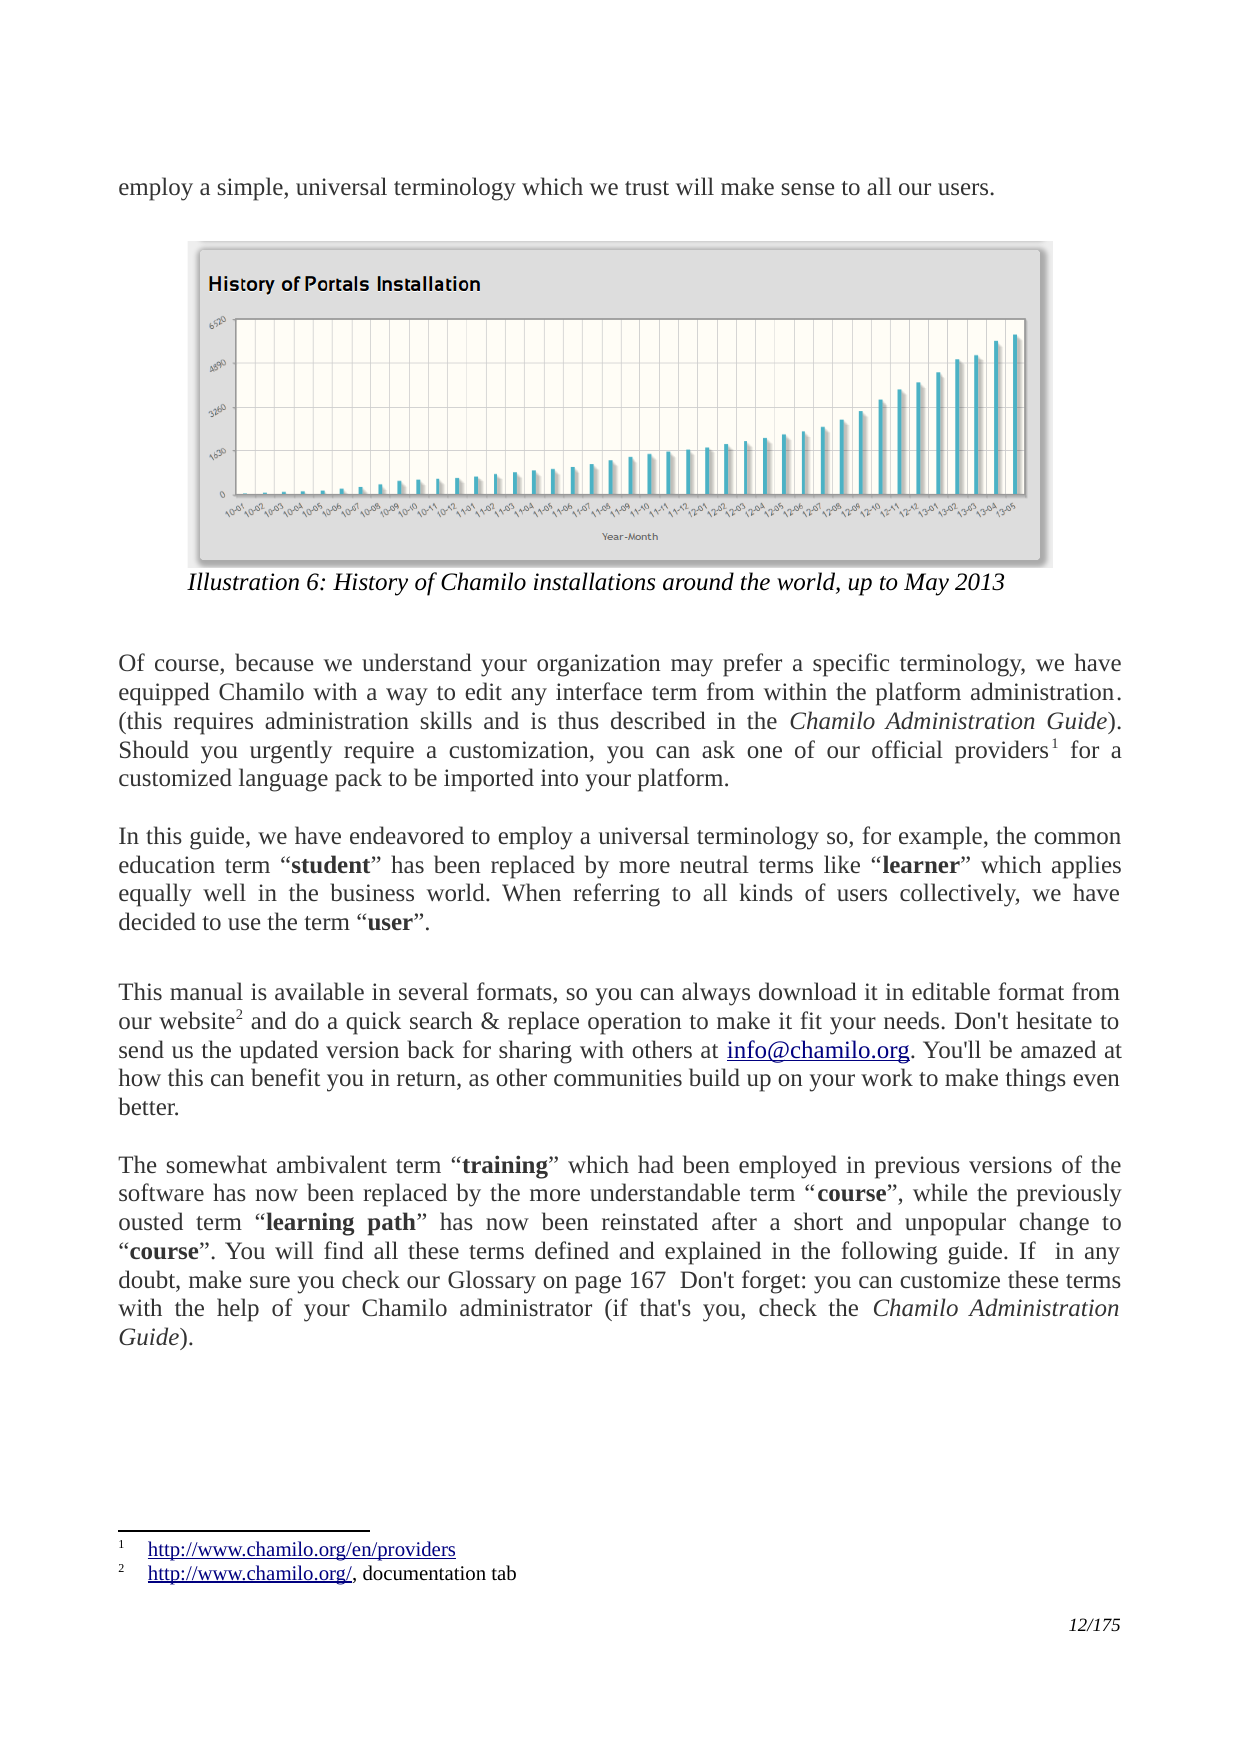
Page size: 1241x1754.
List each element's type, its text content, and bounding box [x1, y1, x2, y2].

text This manual is available in several formats, so you can always download it in editable format from our website and do a quick search & replace operation to make it fit your needs. Don't hesitate to send us the updated version back for sharing with others at info@chamilo.org. You'll be amazed at how this can benefit you in return, as other communities build up on your work to make things even better. [118, 977, 1122, 1121]
picture [187, 241, 1053, 568]
text Of course, because we understand your organization may prefer a specific terminology, we have equipped Chamilo with a way to edit any interface term from within the platform administration. (this requires administration skills and is thus described in the Chamilo Administration Guide). Should you urgently require a customization, you can ask one of our official providers for a customized language pack to be imported into your platform. [118, 648, 1122, 792]
text Illustration 6: History of Chamilo installations around the world, up to May 2013 [187, 568, 1053, 596]
text In this guide, we have endeavored to employ a universal terminology so, for example, the common education term “student” has been replaced by more neutral terms like “learner” which applies equally well in the business world. When referring to all kinds of users collectively, we have decided to use the term “user”. [118, 821, 1122, 936]
text http://www.chamilo.org/, documentation tab [118, 1561, 1122, 1585]
text employ a simple, universal terminology which we trust will make sense to all our users. [118, 172, 1122, 200]
text The somewhat ambivalent term “training” which had been employed in previous versions of the software has now been replaced by the more understandable term “course”, while the previously ousted term “learning path” has now been reinstated after a short and unpopular change to “course”. You will find all these terms defined and explained in the following guide. If in any doubt, make sure you check our Glossary on page 168 Don't forget: you can customize these terms with the help of your Chamilo administrator (if that's you, check the Chamilo Administration Guide). [118, 1150, 1122, 1351]
text http://www.chamilo.org/en/providers [118, 1537, 1122, 1561]
